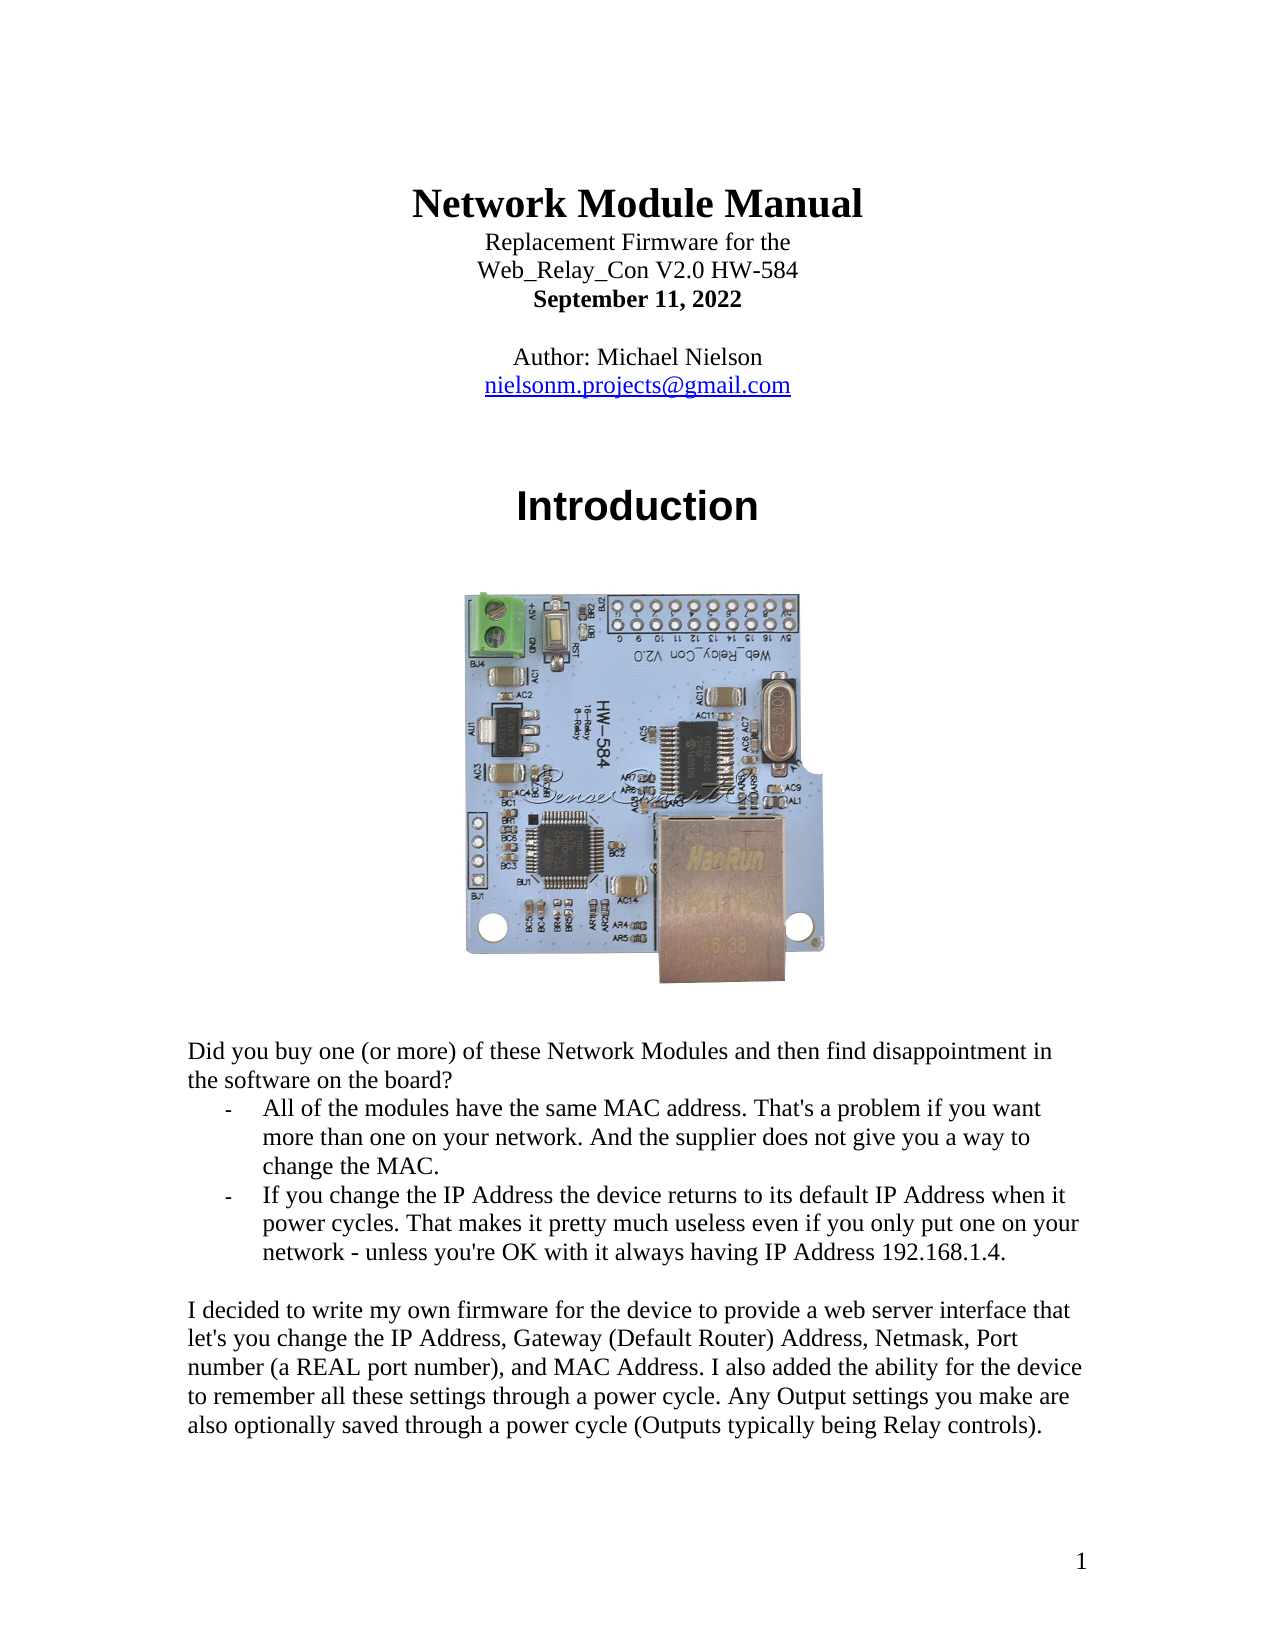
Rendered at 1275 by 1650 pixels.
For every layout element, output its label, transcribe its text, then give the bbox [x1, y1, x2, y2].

text Did you buy one (or more) of these Network Modules and then find disappointment in the software on the board? [187, 1036, 1087, 1093]
text Network Module Manual [187, 179, 1087, 227]
text I decided to write my own firmware for the device to provide a web server interface that let's you change the IP Address, Gateway (Default Router) Address, Netmask, Port number (a REAL port number), and MAC Address. I also added the ability for the device to remember all these settings through a power cycle. Any Output settings you make are also optionally saved through a power cycle (Outputs typically being Relay controls). [187, 1295, 1087, 1438]
list All of the modules have the same MAC address. That's a problem if you want more than one on your network. And the supplier does not give you a way to change the MAC. [225, 1093, 1087, 1180]
text Author: Michael Nielson [187, 342, 1087, 370]
text September 11, 2022 [187, 284, 1087, 313]
text nielsonm.projects@gmail.com [187, 370, 1087, 399]
picture [387, 535, 888, 1036]
text Replacement Firmware for the [187, 227, 1087, 255]
list If you change the IP Address the device returns to its default IP Address when it power cycles. That makes it pretty much useless even if you only put one on your network - unless you're OK with it always having IP Address 192.168.1.4. [225, 1180, 1087, 1266]
text Web_Relay_Con V2.0 HW-584 [187, 255, 1087, 284]
subtitle Introduction [187, 482, 1087, 529]
